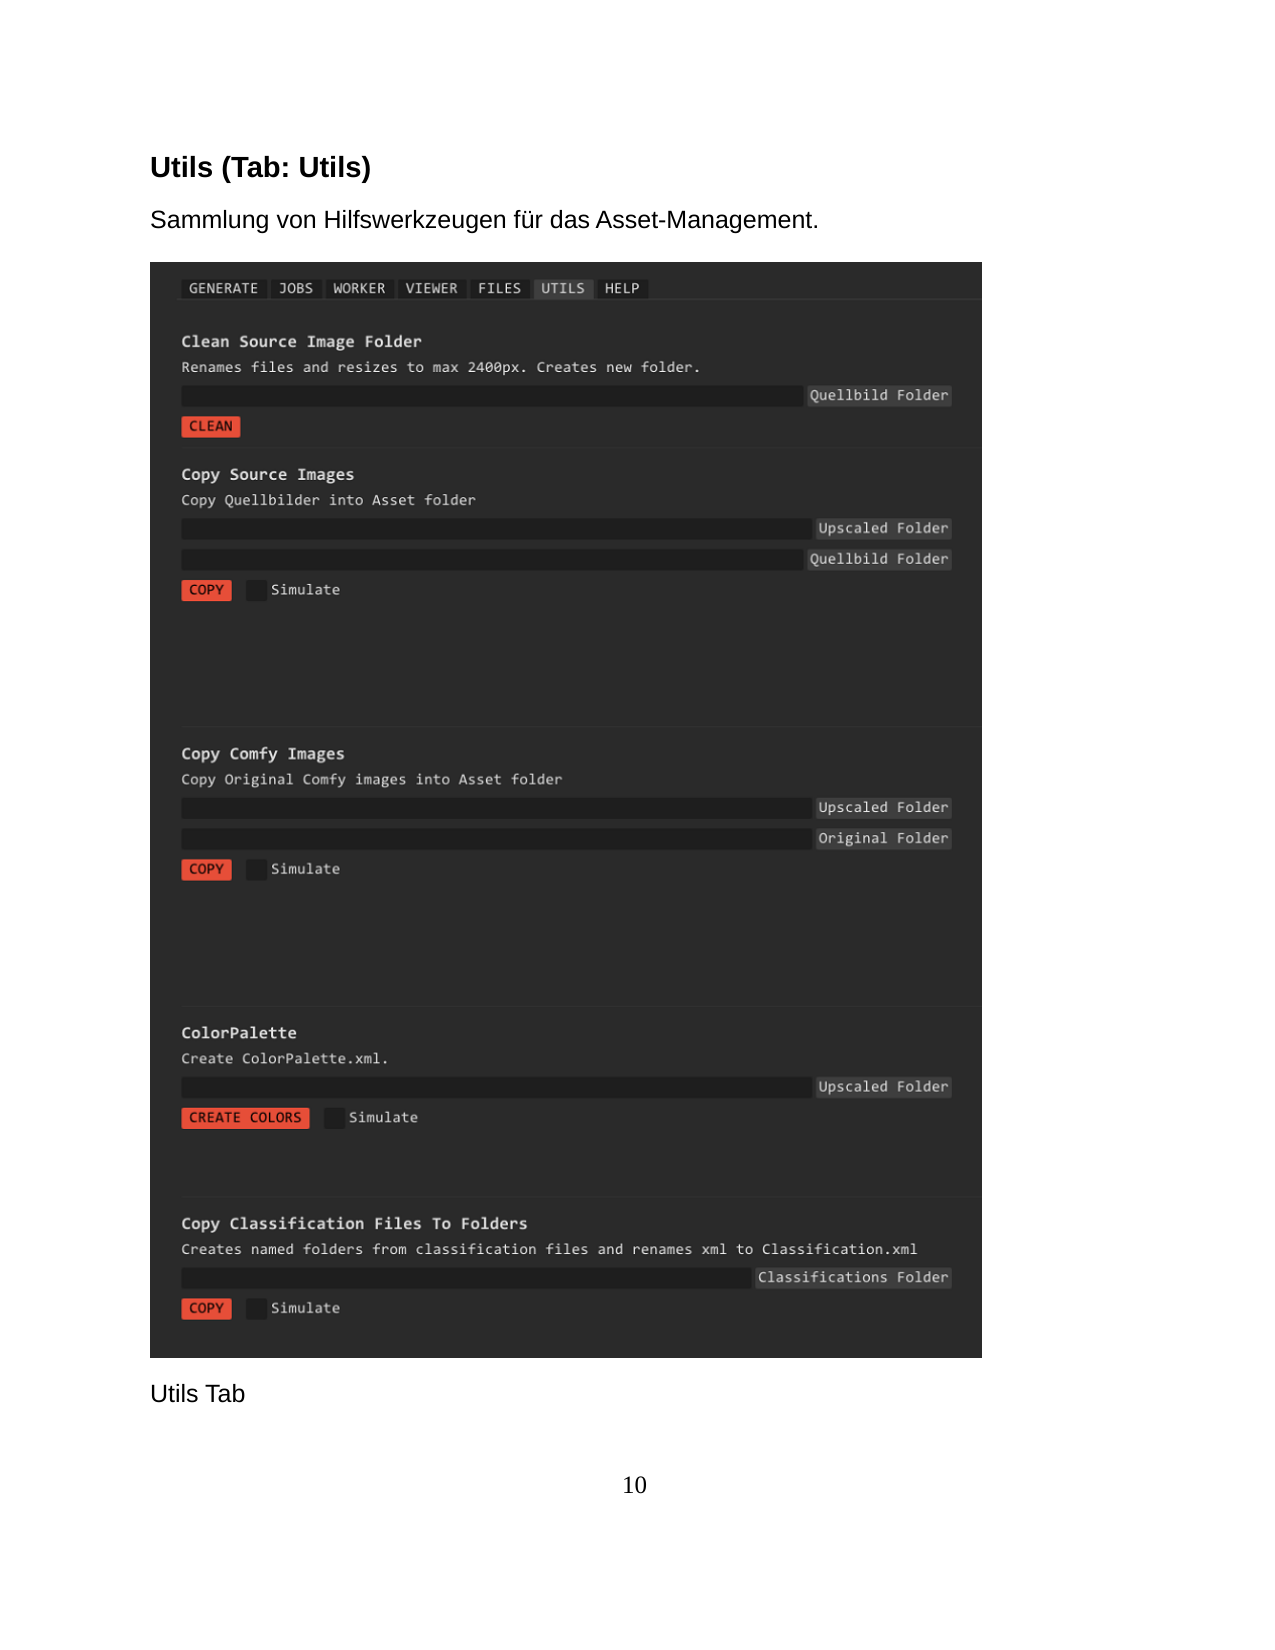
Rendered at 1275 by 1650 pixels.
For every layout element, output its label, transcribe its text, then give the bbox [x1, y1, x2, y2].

text Utils Tab [150, 1379, 1125, 1408]
picture [150, 262, 982, 1358]
subtitle Utils (Tab: Utils) [150, 150, 1125, 183]
text Sammlung von Hilfswerkzeugen für das Asset-Management. [150, 205, 1125, 1357]
